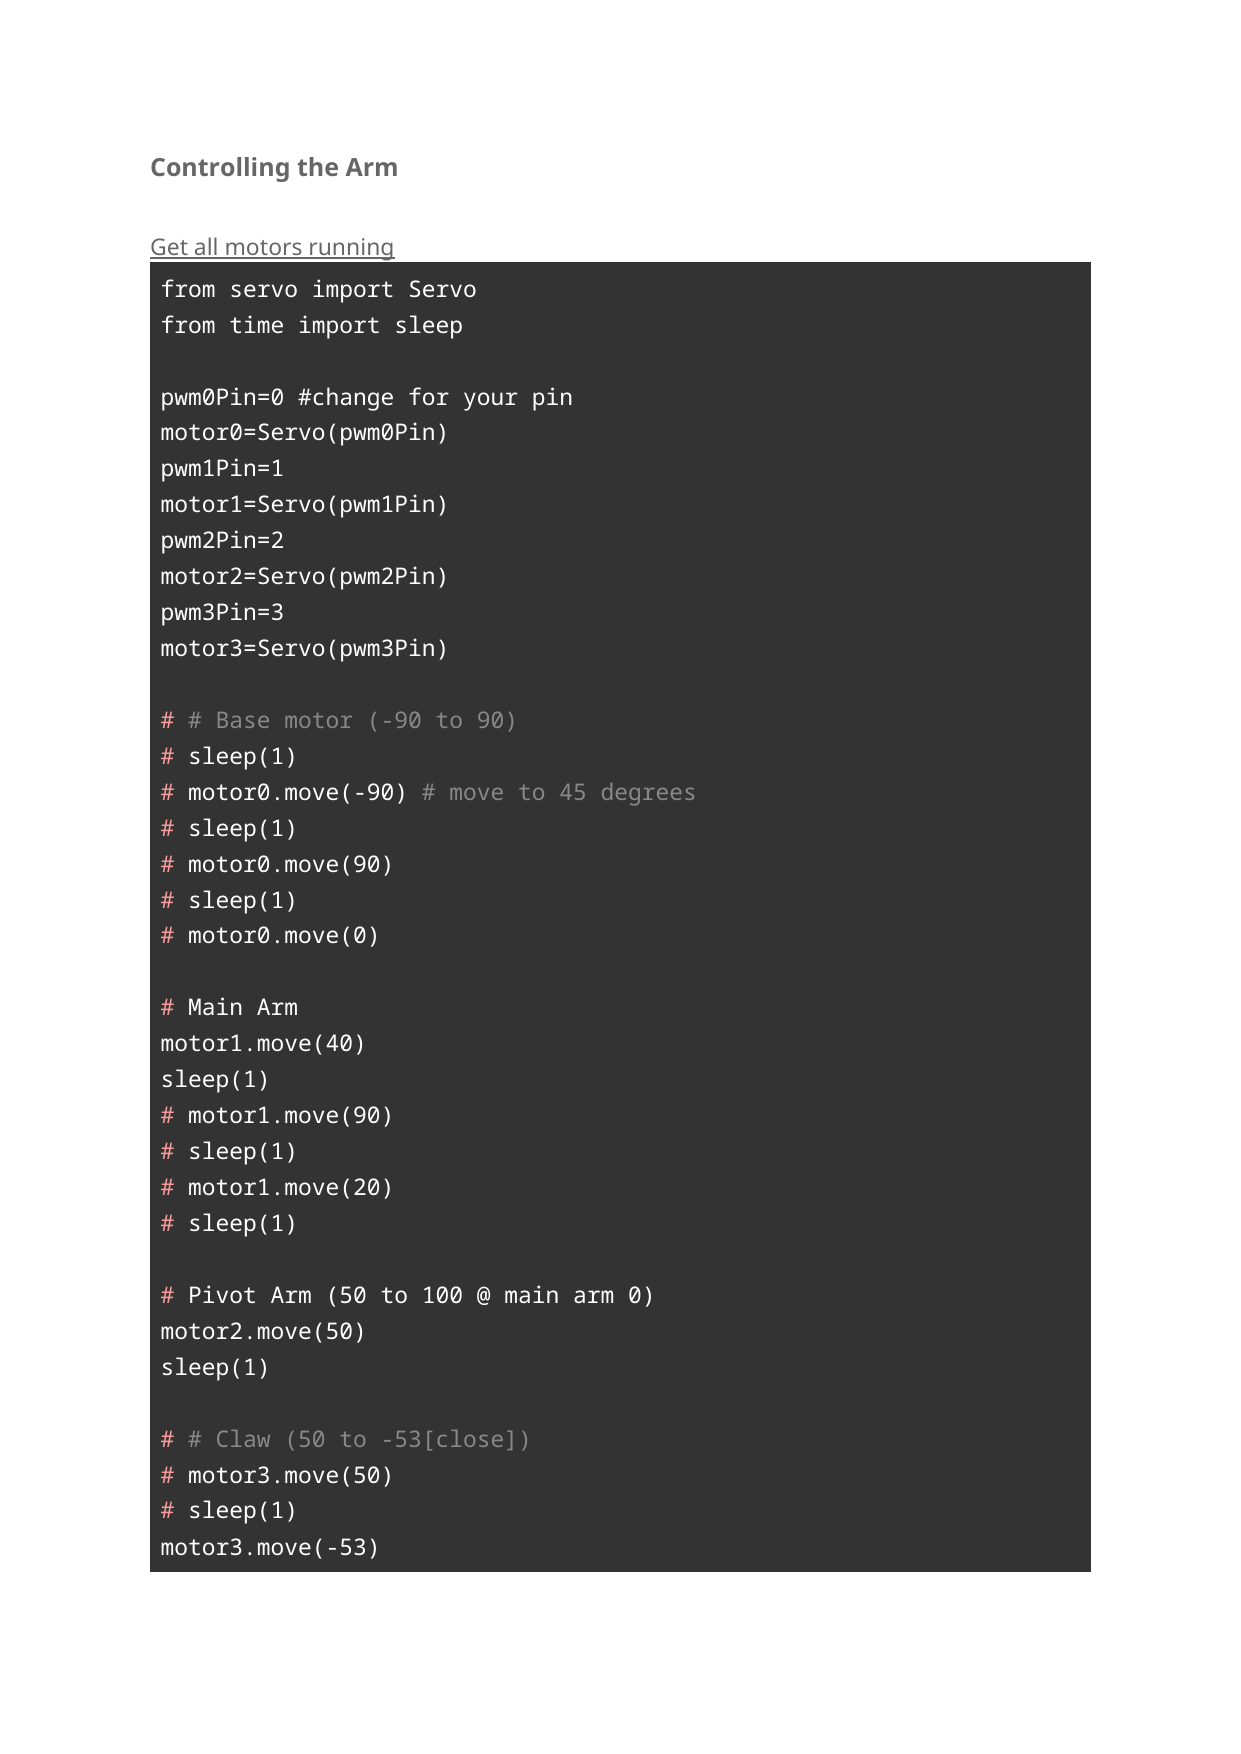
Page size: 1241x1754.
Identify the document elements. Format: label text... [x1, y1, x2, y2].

subtitle Controlling the Arm [150, 150, 1090, 184]
subtitle Get all motors running [150, 231, 1090, 262]
table_header from servo import Servo from time import sleep pwm0Pin=0 #change for your pin motor0=Servo(pwm0Pin) pwm1Pin=1 motor1=Servo(pwm1Pin) pwm2Pin=2 motor2=Servo(pwm2Pin) pwm3Pin=3 motor3=Servo(pwm3Pin) # # Base motor (-90 to 90) # sleep(1) # motor0.move(-90) # move to 45 degrees # sleep(1) # motor0.move(90) # sleep(1) # motor0.move(0) # Main Arm motor1.move(40) sleep(1) # motor1.move(90) # sleep(1) # motor1.move(20) # sleep(1) # Pivot Arm (50 to 100 @ main arm 0) motor2.move(50) sleep(1) # # Claw (50 to -53[close]) # motor3.move(50) # sleep(1) motor3.move(-53) [150, 262, 1091, 1572]
